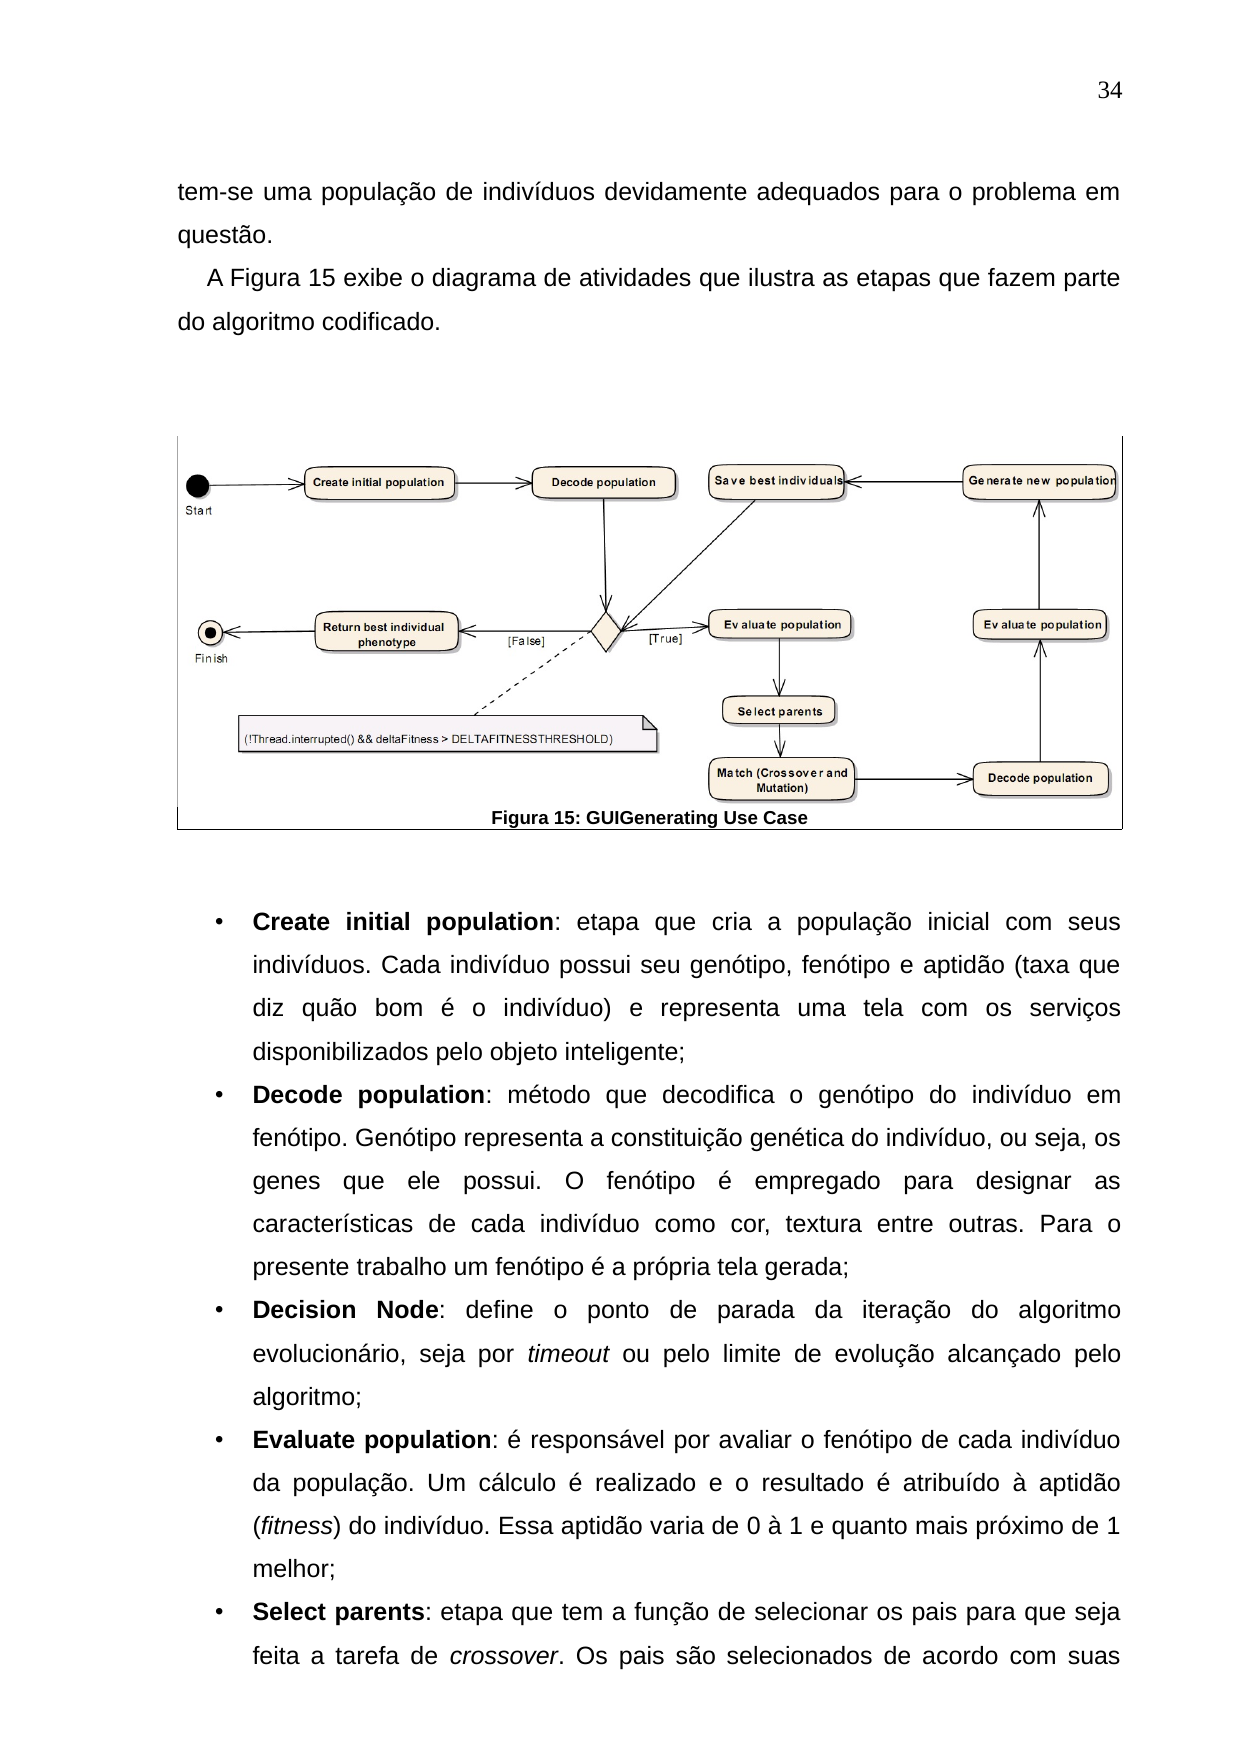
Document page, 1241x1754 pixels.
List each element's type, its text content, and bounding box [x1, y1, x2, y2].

list Create initial population: etapa que cria a população inicial com seus indivíduos. Cada indivíduo possui seu genótipo, fenótipo e aptidão (taxa que diz quão bom é o indivíduo) e representa uma tela com os serviços disponibilizados pelo objeto inteligente; [215, 907, 1122, 1065]
list Decode population: método que decodifica o genótipo do indivíduo em fenótipo. Genótipo representa a constituição genética do indivíduo, ou seja, os genes que ele possui. O fenótipo é empregado para designar as características de cada indivíduo como cor, textura entre outras. Para o presente trabalho um fenótipo é a própria tela gerada; [215, 1079, 1122, 1281]
list Select parents: etapa que tem a função de selecionar os pais para que seja feita a tarefa de crossover. Os pais são selecionados de acordo com suas [215, 1597, 1122, 1669]
list Evaluate population: é responsável por avaliar o fenótipo de cada indivíduo da população. Um cálculo é realizado e o resultado é atribuído à aptidão (fitness) do indivíduo. Essa aptidão varia de 0 à 1 e quanto mais próximo de 1 melhor; [215, 1425, 1122, 1583]
text A Figura 15 exibe o diagrama de atividades que ilustra as etapas que fazem parte do algoritmo codificado. [177, 263, 1122, 335]
text tem-se uma população de indivíduos devidamente adequados para o problema em questão. [177, 177, 1122, 249]
picture [177, 436, 1122, 807]
text Figura 15: GUIGenerating Use Case [178, 807, 1122, 828]
list Decision Node: define o ponto de parada da iteração do algoritmo evolucionário, seja por timeout ou pelo limite de evolução alcançado pelo algoritmo; [215, 1295, 1122, 1410]
